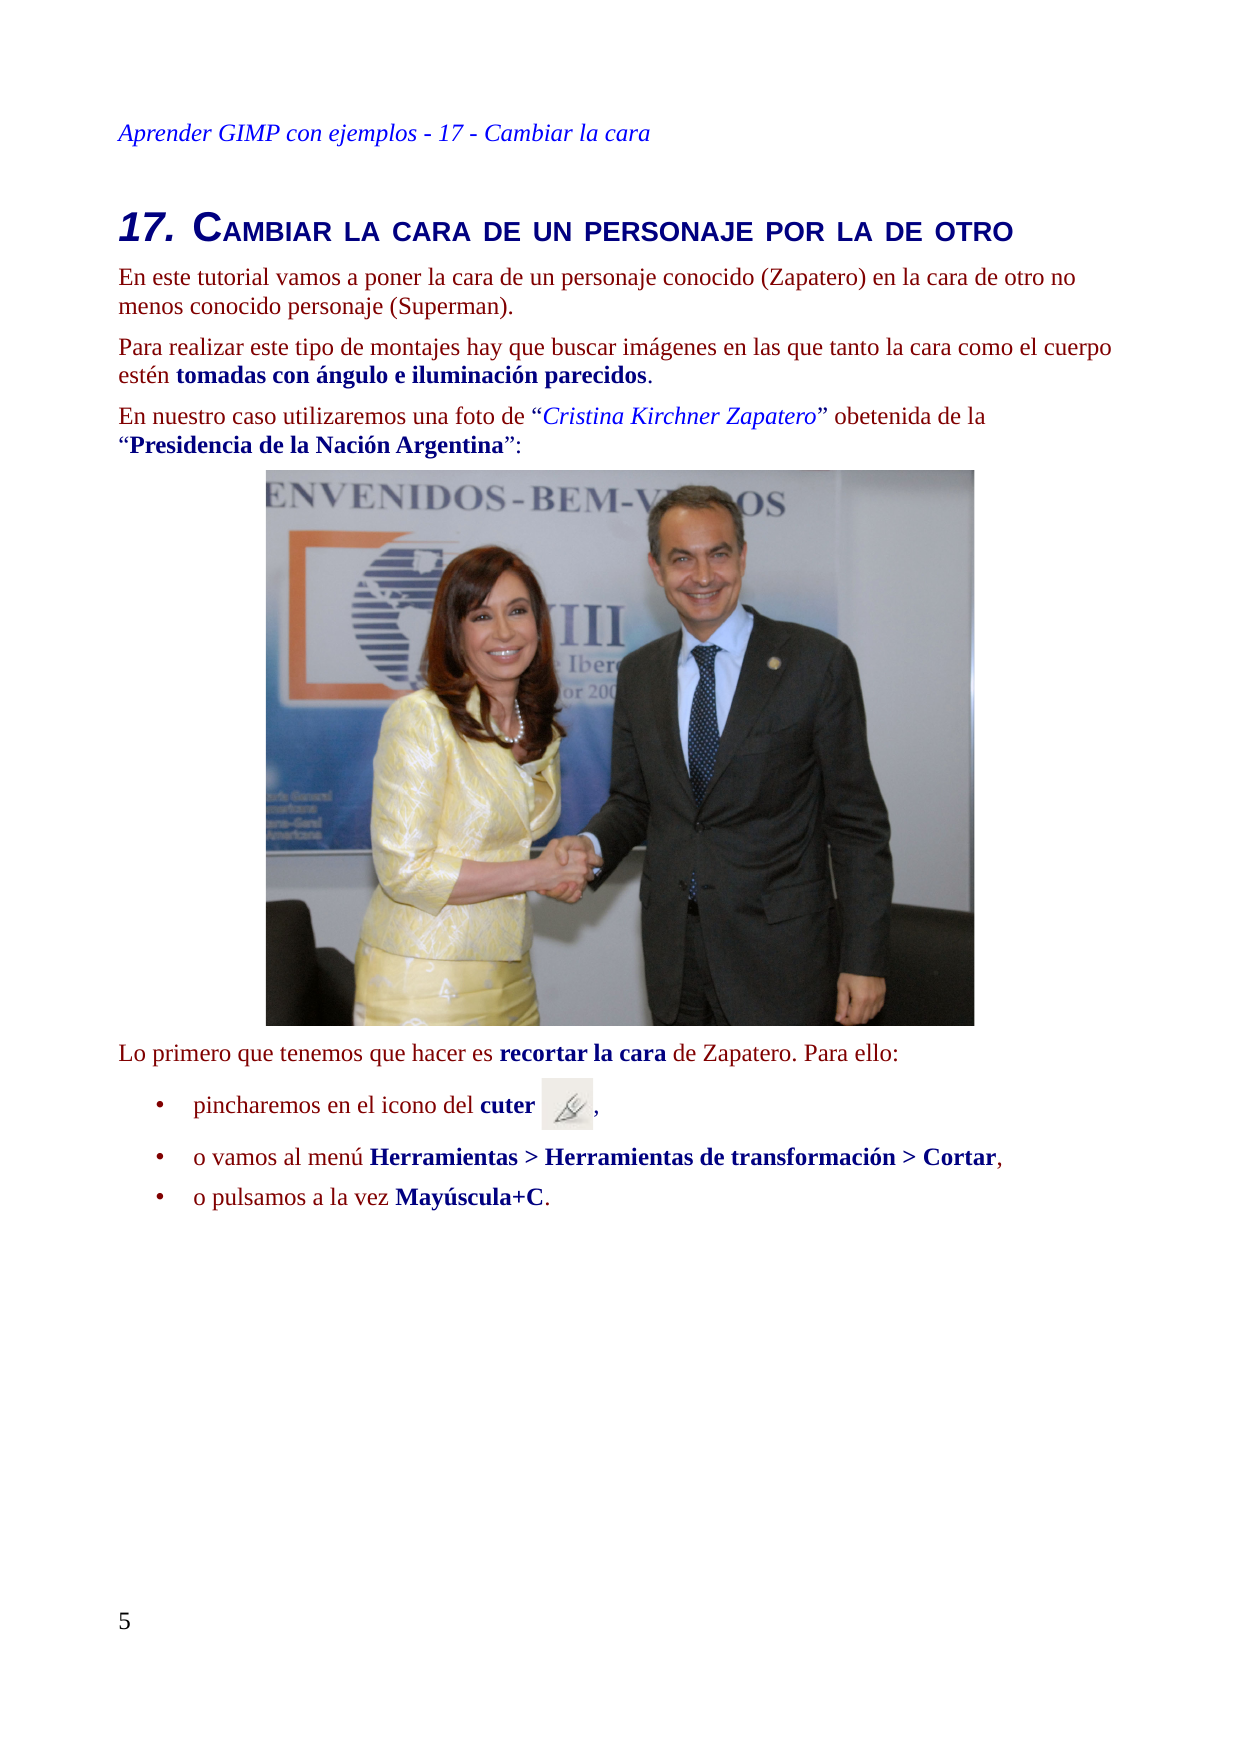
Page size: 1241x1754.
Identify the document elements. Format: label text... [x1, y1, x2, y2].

subtitle Cambiar la cara de un personaje por la de otro [118, 202, 1122, 250]
list pincharemos en el icono del cuter , [156, 1078, 541, 1130]
picture [265, 470, 975, 1026]
text Para realizar este tipo de montajes hay que buscar imágenes en las que tanto la cara como el cuerpo estén tomadas con ángulo e iluminación parecidos. [118, 332, 1122, 389]
list o pulsamos a la vez Mayúscula+C. [156, 1182, 1122, 1211]
text Lo primero que tenemos que hacer es recortar la cara de Zapatero. Para ello: [118, 1038, 1122, 1067]
picture [541, 1078, 594, 1130]
list o vamos al menú Herramientas > Herramientas de transformación > Cortar, [156, 1142, 1122, 1170]
list pincharemos en el icono del cuter , [594, 1078, 1122, 1130]
text En nuestro caso utilizaremos una foto de “Cristina Kirchner Zapatero” obetenida de la “Presidencia de la Nación Argentina”: [118, 401, 1122, 458]
text En este tutorial vamos a poner la cara de un personaje conocido (Zapatero) en la cara de otro no menos conocido personaje (Superman). [118, 262, 1122, 320]
